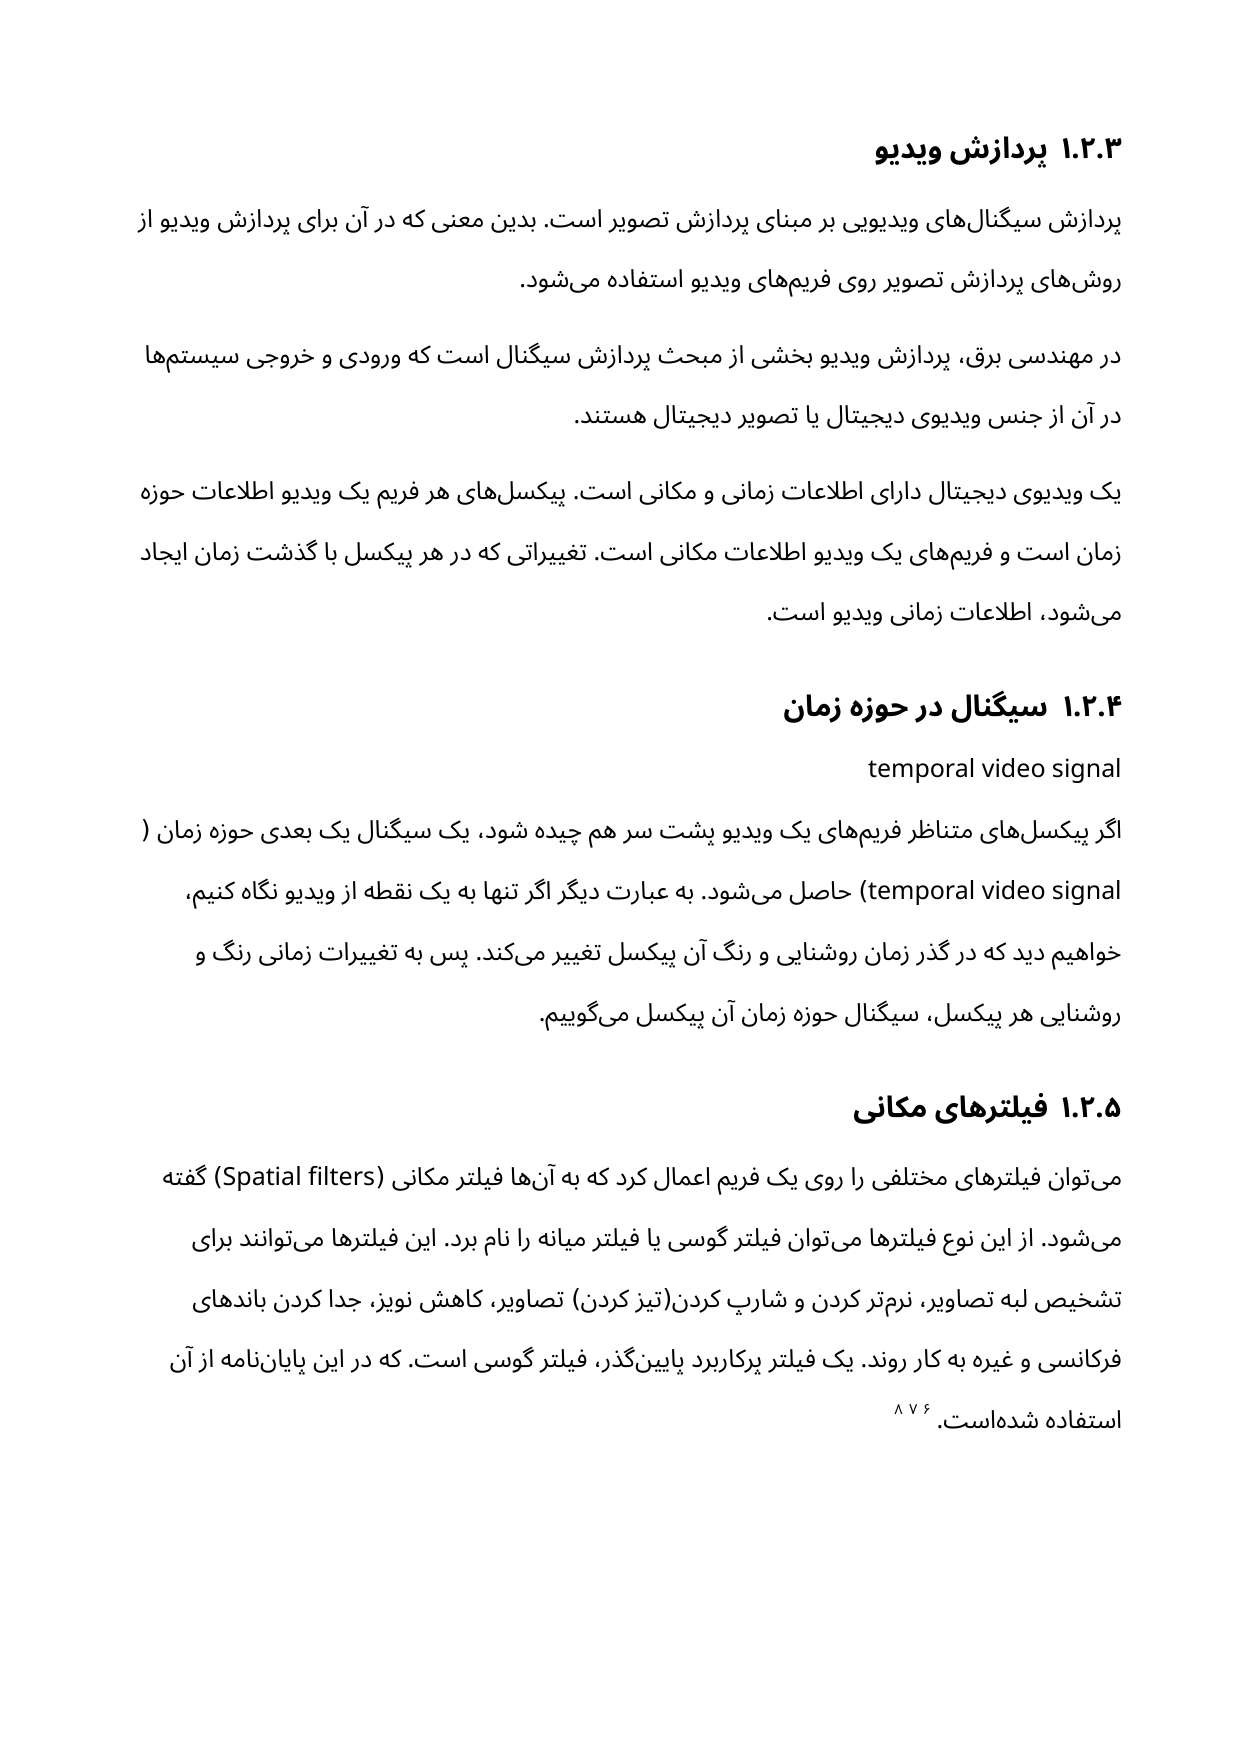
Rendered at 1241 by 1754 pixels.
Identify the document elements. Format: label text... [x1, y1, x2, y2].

subtitle سیگنال در حوزه زمان [118, 676, 1122, 738]
subtitle فیلترهای مکانی [118, 1077, 1122, 1139]
subtitle پردازش ویدیو [118, 118, 1122, 180]
text در مهندسی برق، پردازش ویدیو بخشی از مبحث پردازش سیگنال است که ورودی و خروجی سیستم‌ها در آن از جنس ویدیوی دیجیتال یا تصویر دیجیتال هستند. [118, 329, 1122, 442]
text پردازش سیگنال‌های ویدیویی بر مبنای پردازش تصویر است. بدین معنی که در آن برای پردازش ویدیو از روش‌های پردازش تصویر روی فریم‌های ویدیو استفاده می‌شود. [118, 193, 1122, 306]
text یک ویدیوی دیجیتال دارای اطلاعات زمانی و مکانی است. پیکسل‌های هر فریم یک ویدیو اطلاعات حوزه زمان است و فریم‌های یک ویدیو اطلاعات مکانی است. تغییراتی که در هر پیکسل با‌ گذشت زمان ایجاد می‌شود، اطلاعات زمانی ویدیو است. [118, 465, 1122, 639]
text می‌توان فیلترهای مختلفی را روی یک فریم اعمال کرد که به آن‌ها فیلتر مکانی (Spatial filters) گفته می‌شود. از این نوع فیلترها می‌توان فیلتر گوسی یا فیلتر میانه را نام برد. این فیلترها می‌توانند برای تشخیص لبه تصاویر، نرم‌تر کردن و شارپ کردن(تیز کردن) تصاویر، کاهش نویز، جدا کردن باندهای فرکانسی و غیره به کار روند. یک فیلتر پرکاربرد پایین‌گذر، فیلتر گوسی است. که در این پایان‌نامه از آن استفاده شده‌است. [118, 1151, 1122, 1447]
text اگر پیکسل‌های متناظر فریم‌های یک ویدیو پشت سر هم چیده شود، یک سیگنال یک بعدی حوزه زمان (temporal video signal) حاصل می‌شود. به عبارت دیگر اگر تنها به یک نقطه از ویدیو نگاه کنیم، خواهیم دید که در گذر زمان روشنایی و رنگ آن پیکسل تغییر می‌کند. پس به تغییرات زمانی رنگ و روشنایی هر پیکسل، سیگنال حوزه زمان آن پیکسل می‌گوییم. [118, 804, 1122, 1039]
text temporal video signal [118, 751, 1122, 785]
